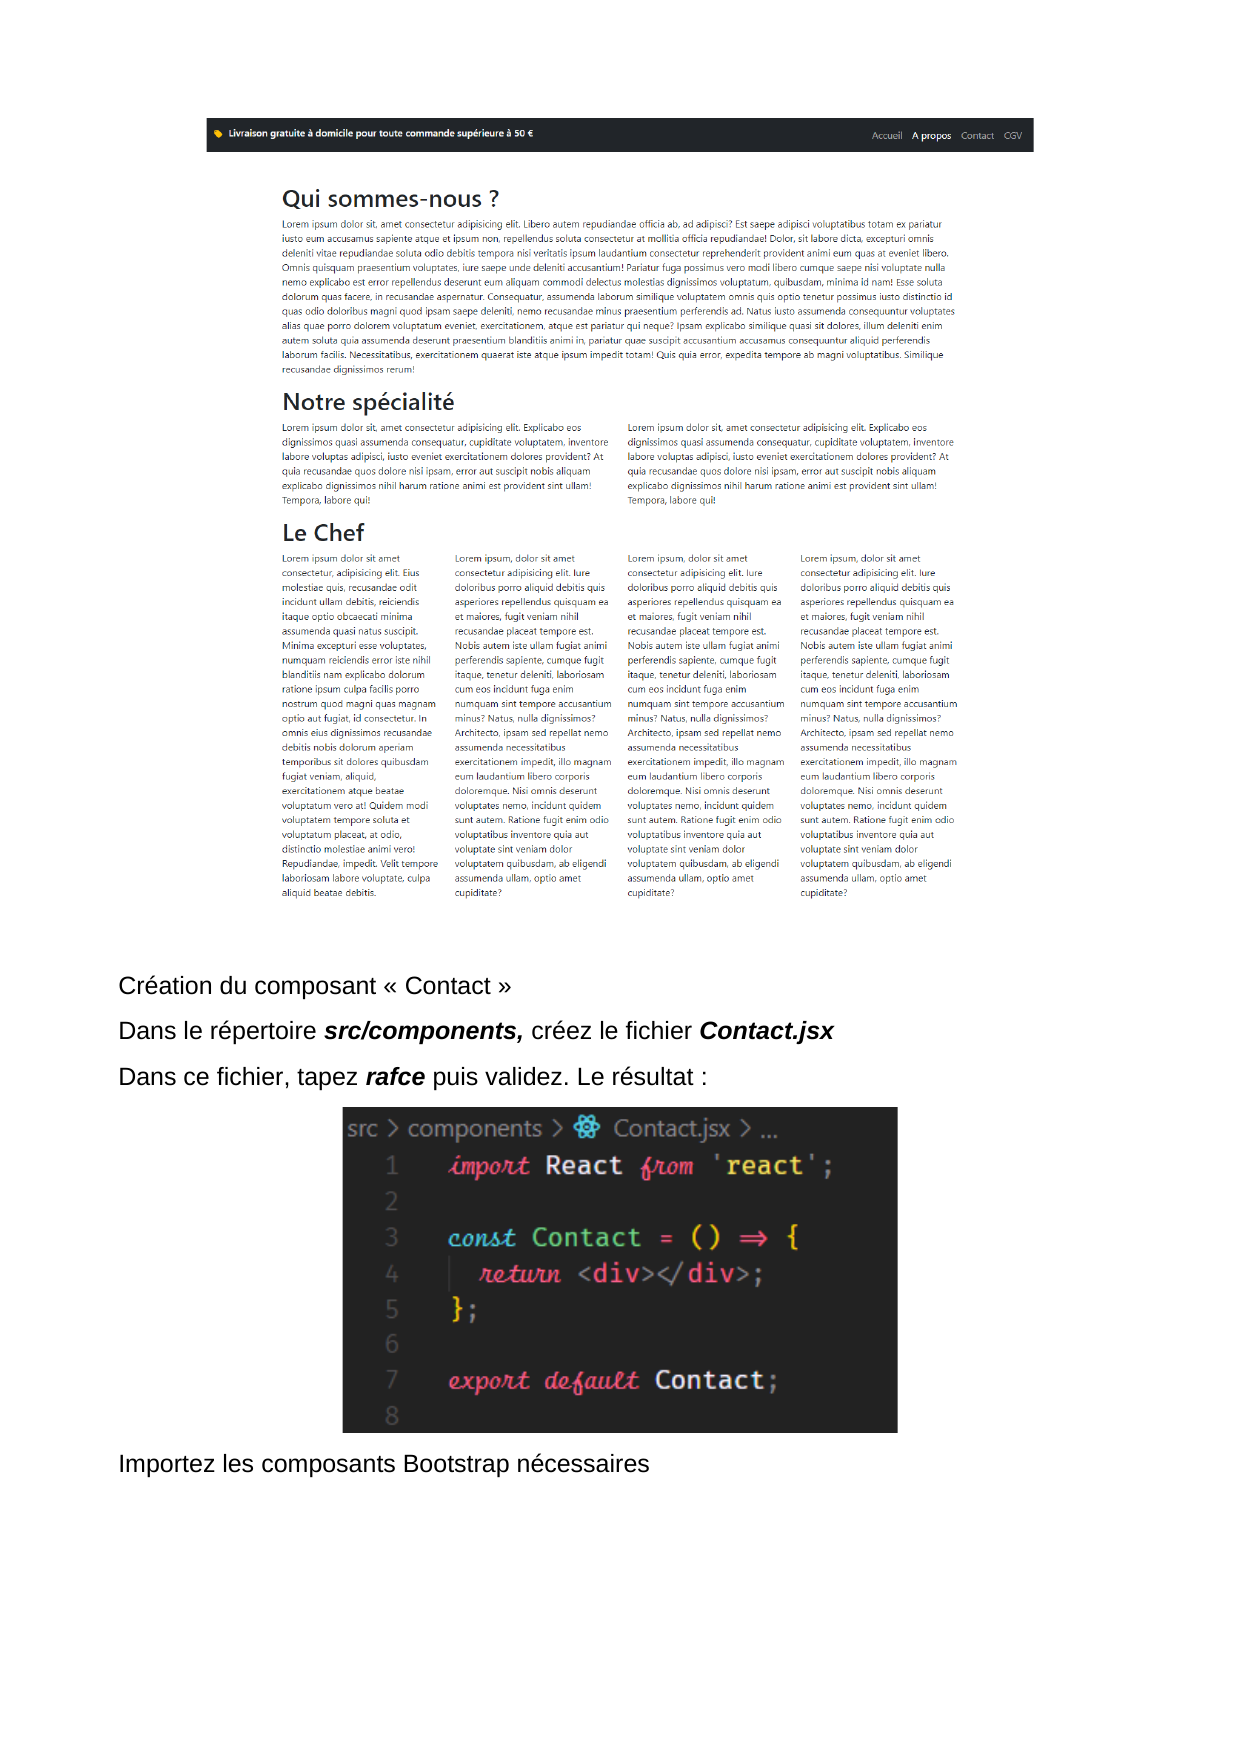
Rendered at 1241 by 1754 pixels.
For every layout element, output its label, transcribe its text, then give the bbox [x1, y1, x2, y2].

text Importez les composants Bootstrap nécessaires [118, 1449, 1122, 1478]
text Création du composant « Contact » [118, 971, 1122, 1000]
picture [206, 118, 1034, 909]
picture [342, 1107, 898, 1433]
text Dans ce fichier, tapez rafce puis validez. Le résultat : [118, 1062, 1122, 1091]
text Dans le répertoire src/components, créez le fichier Contact.jsx [118, 1016, 1122, 1045]
